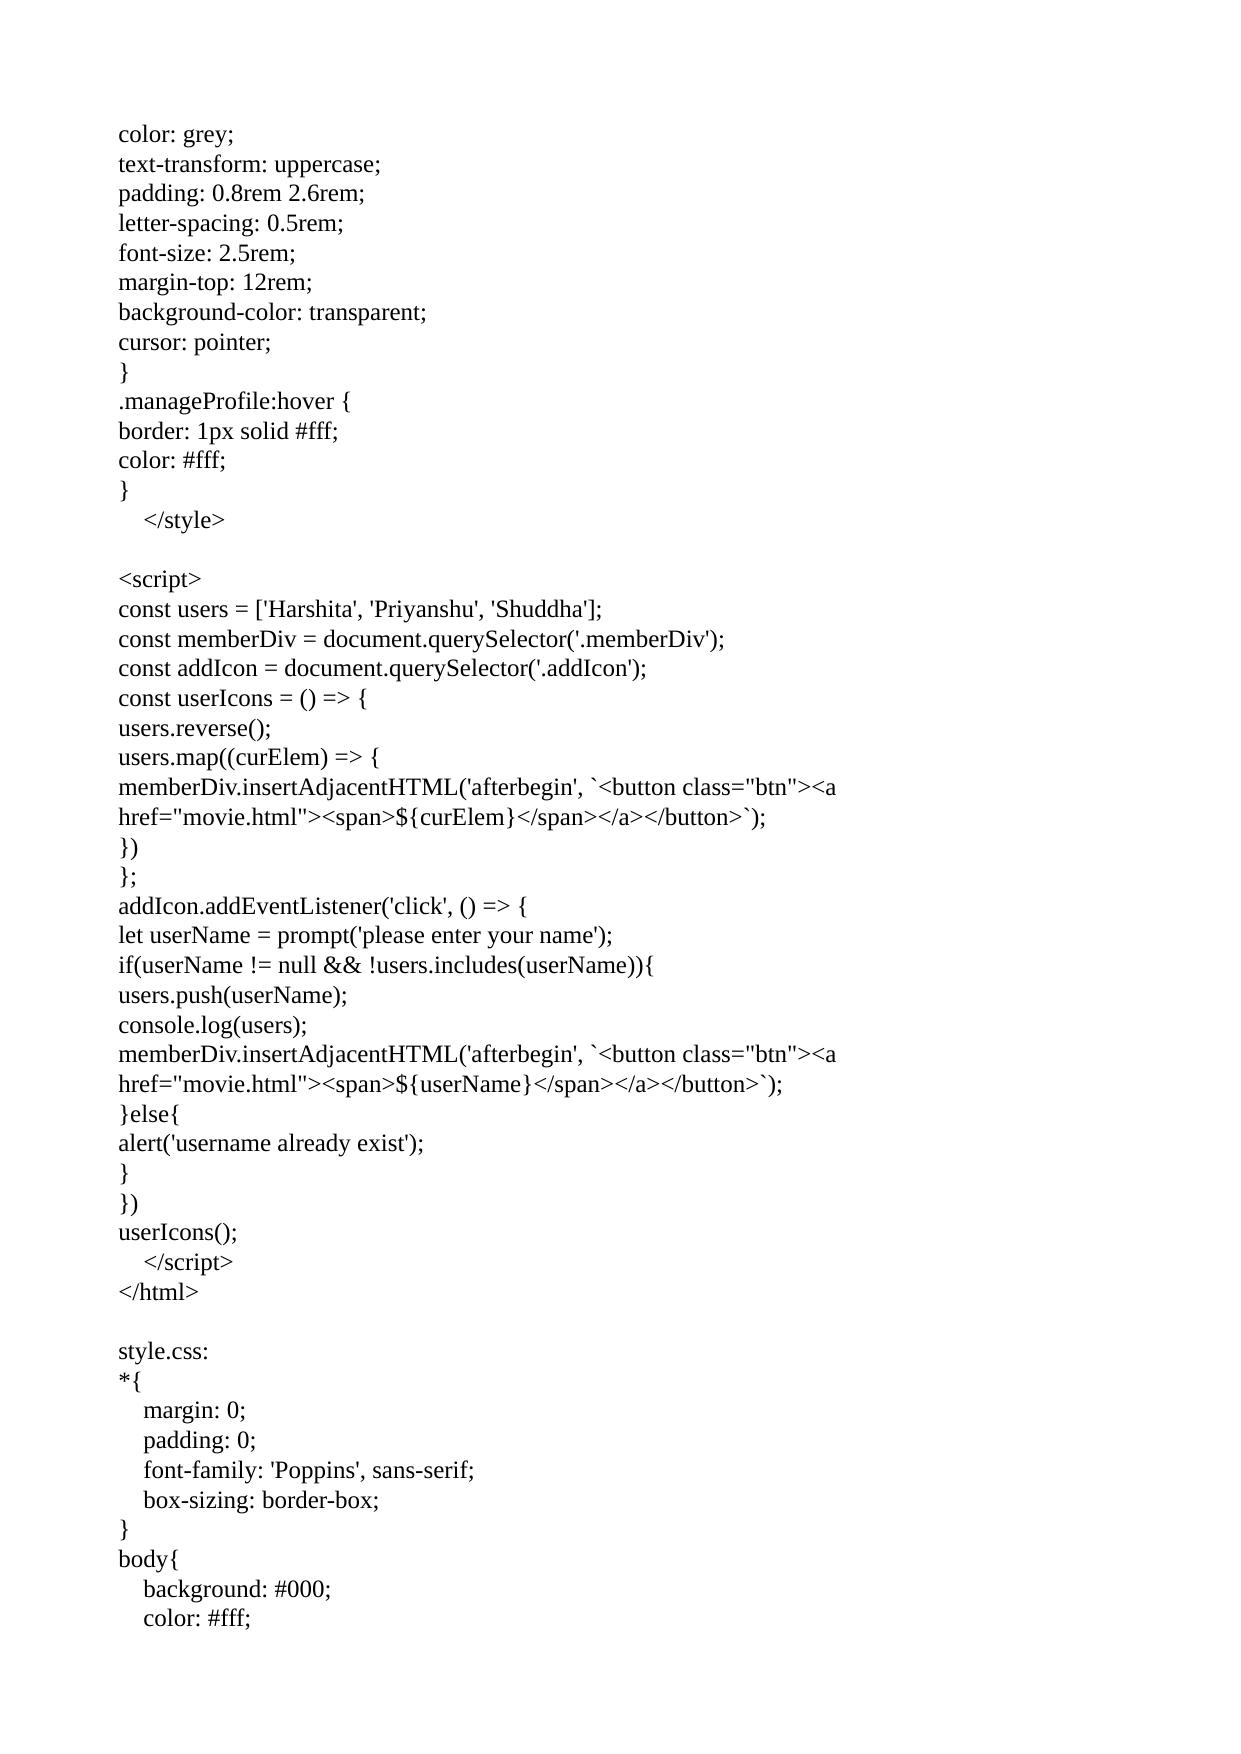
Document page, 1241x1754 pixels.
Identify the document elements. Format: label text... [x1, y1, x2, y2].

text text-transform: uppercase; [118, 148, 1122, 177]
text memberDiv.insertAdjacentHTML('afterbegin', `<button class="btn"><a href="movie.html"><span>${userName}</span></a></button>`); [118, 1038, 1122, 1098]
text .manageProfile:hover { [118, 385, 1122, 415]
text if(userName != null && !users.includes(userName)){ [118, 949, 1122, 979]
text padding: 0.8rem 2.6rem; [118, 177, 1122, 207]
text console.log(users); [118, 1009, 1122, 1038]
text margin: 0; [118, 1395, 1122, 1424]
text margin-top: 12rem; [118, 267, 1122, 296]
text }else{ [118, 1098, 1122, 1127]
text const memberDiv = document.querySelector('.memberDiv'); [118, 623, 1122, 652]
text users.map((curElem) => { [118, 742, 1122, 771]
text style.css: [118, 1335, 1122, 1365]
text } [118, 474, 1122, 504]
text </style> [118, 504, 1122, 534]
text alert('username already exist'); [118, 1127, 1122, 1157]
text users.reverse(); [118, 712, 1122, 742]
text } [118, 1513, 1122, 1543]
text const users = ['Harshita', 'Priyanshu', 'Shuddha']; [118, 593, 1122, 623]
text letter-spacing: 0.5rem; [118, 207, 1122, 237]
text color: #fff; [118, 445, 1122, 474]
text font-size: 2.5rem; [118, 237, 1122, 267]
text body{ [118, 1543, 1122, 1573]
text </script> [118, 1246, 1122, 1276]
text box-sizing: border-box; [118, 1484, 1122, 1513]
text }) [118, 1187, 1122, 1217]
text <script> [118, 563, 1122, 593]
text *{ [118, 1365, 1122, 1395]
text border: 1px solid #fff; [118, 415, 1122, 445]
text color: #fff; [118, 1602, 1122, 1632]
text background-color: transparent; [118, 296, 1122, 326]
text font-family: 'Poppins', sans-serif; [118, 1454, 1122, 1484]
text cursor: pointer; [118, 326, 1122, 356]
text let userName = prompt('please enter your name'); [118, 920, 1122, 949]
text background: #000; [118, 1573, 1122, 1602]
text } [118, 356, 1122, 385]
text userIcons(); [118, 1217, 1122, 1246]
text const addIcon = document.querySelector('.addIcon'); [118, 652, 1122, 682]
text color: grey; [118, 118, 1122, 148]
text const userIcons = () => { [118, 682, 1122, 712]
text }; [118, 860, 1122, 890]
text users.push(userName); [118, 979, 1122, 1009]
text memberDiv.insertAdjacentHTML('afterbegin', `<button class="btn"><a href="movie.html"><span>${curElem}</span></a></button>`); [118, 771, 1122, 831]
text padding: 0; [118, 1424, 1122, 1454]
text </html> [118, 1276, 1122, 1306]
text }) [118, 831, 1122, 860]
text addIcon.addEventListener('click', () => { [118, 890, 1122, 920]
text } [118, 1157, 1122, 1187]
